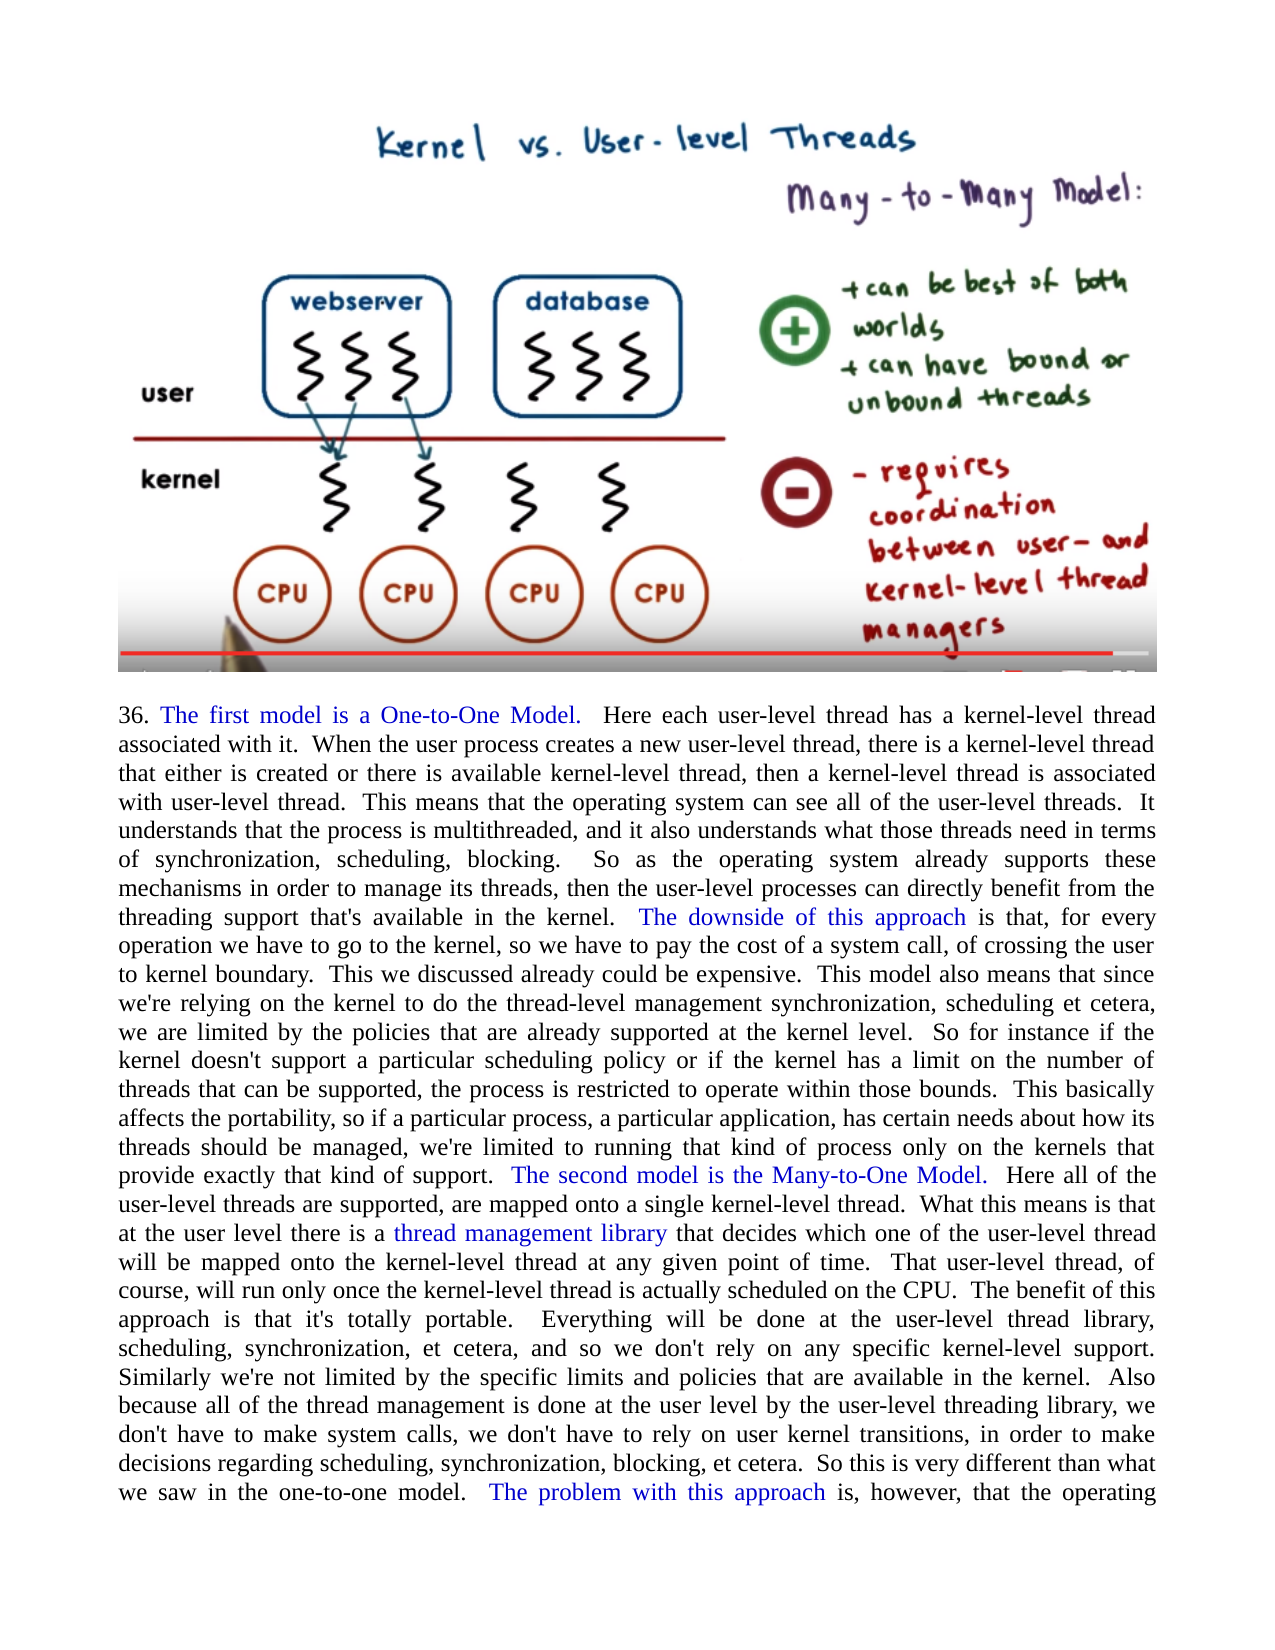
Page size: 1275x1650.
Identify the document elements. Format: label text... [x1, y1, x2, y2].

picture [118, 118, 1157, 672]
text 36. The first model is a One-to-One Model. Here each user-level thread has a kernel-level thread associated with it. When the user process creates a new user-level thread, there is a kernel-level thread that either is created or there is available kernel-level thread, then a kernel-level thread is associated with user-level thread. This means that the operating system can see all of the user-level threads. It understands that the process is multithreaded, and it also understands what those threads need in terms of synchronization, scheduling, blocking. So as the operating system already supports these mechanisms in order to manage its threads, then the user-level processes can directly benefit from the threading support that's available in the kernel. The downside of this approach is that, for every operation we have to go to the kernel, so we have to pay the cost of a system call, of crossing the user to kernel boundary. This we discussed already could be expensive. This model also means that since we're relying on the kernel to do the thread-level management synchronization, scheduling et cetera, we are limited by the policies that are already supported at the kernel level. So for instance if the kernel doesn't support a particular scheduling policy or if the kernel has a limit on the number of threads that can be supported, the process is restricted to operate within those bounds. This basically affects the portability, so if a particular process, a particular application, has certain needs about how its threads should be managed, we're limited to running that kind of process only on the kernels that provide exactly that kind of support. The second model is the Many-to-One Model. Here all of the user-level threads are supported, are mapped onto a single kernel-level thread. What this means is that at the user level there is a thread management library that decides which one of the user-level thread will be mapped onto the kernel-level thread at any given point of time. That user-level thread, of course, will run only once the kernel-level thread is actually scheduled on the CPU. The benefit of this approach is that it's totally portable. Everything will be done at the user-level thread library, scheduling, synchronization, et cetera, and so we don't rely on any specific kernel-level support. Similarly we're not limited by the specific limits and policies that are available in the kernel. Also because all of the thread management is done at the user level by the user-level threading library, we don't have to make system calls, we don't have to rely on user kernel transitions, in order to make decisions regarding scheduling, synchronization, blocking, et cetera. So this is very different than what we saw in the one-to-one model. The problem with this approach is, however, that the operating [118, 700, 1157, 1505]
